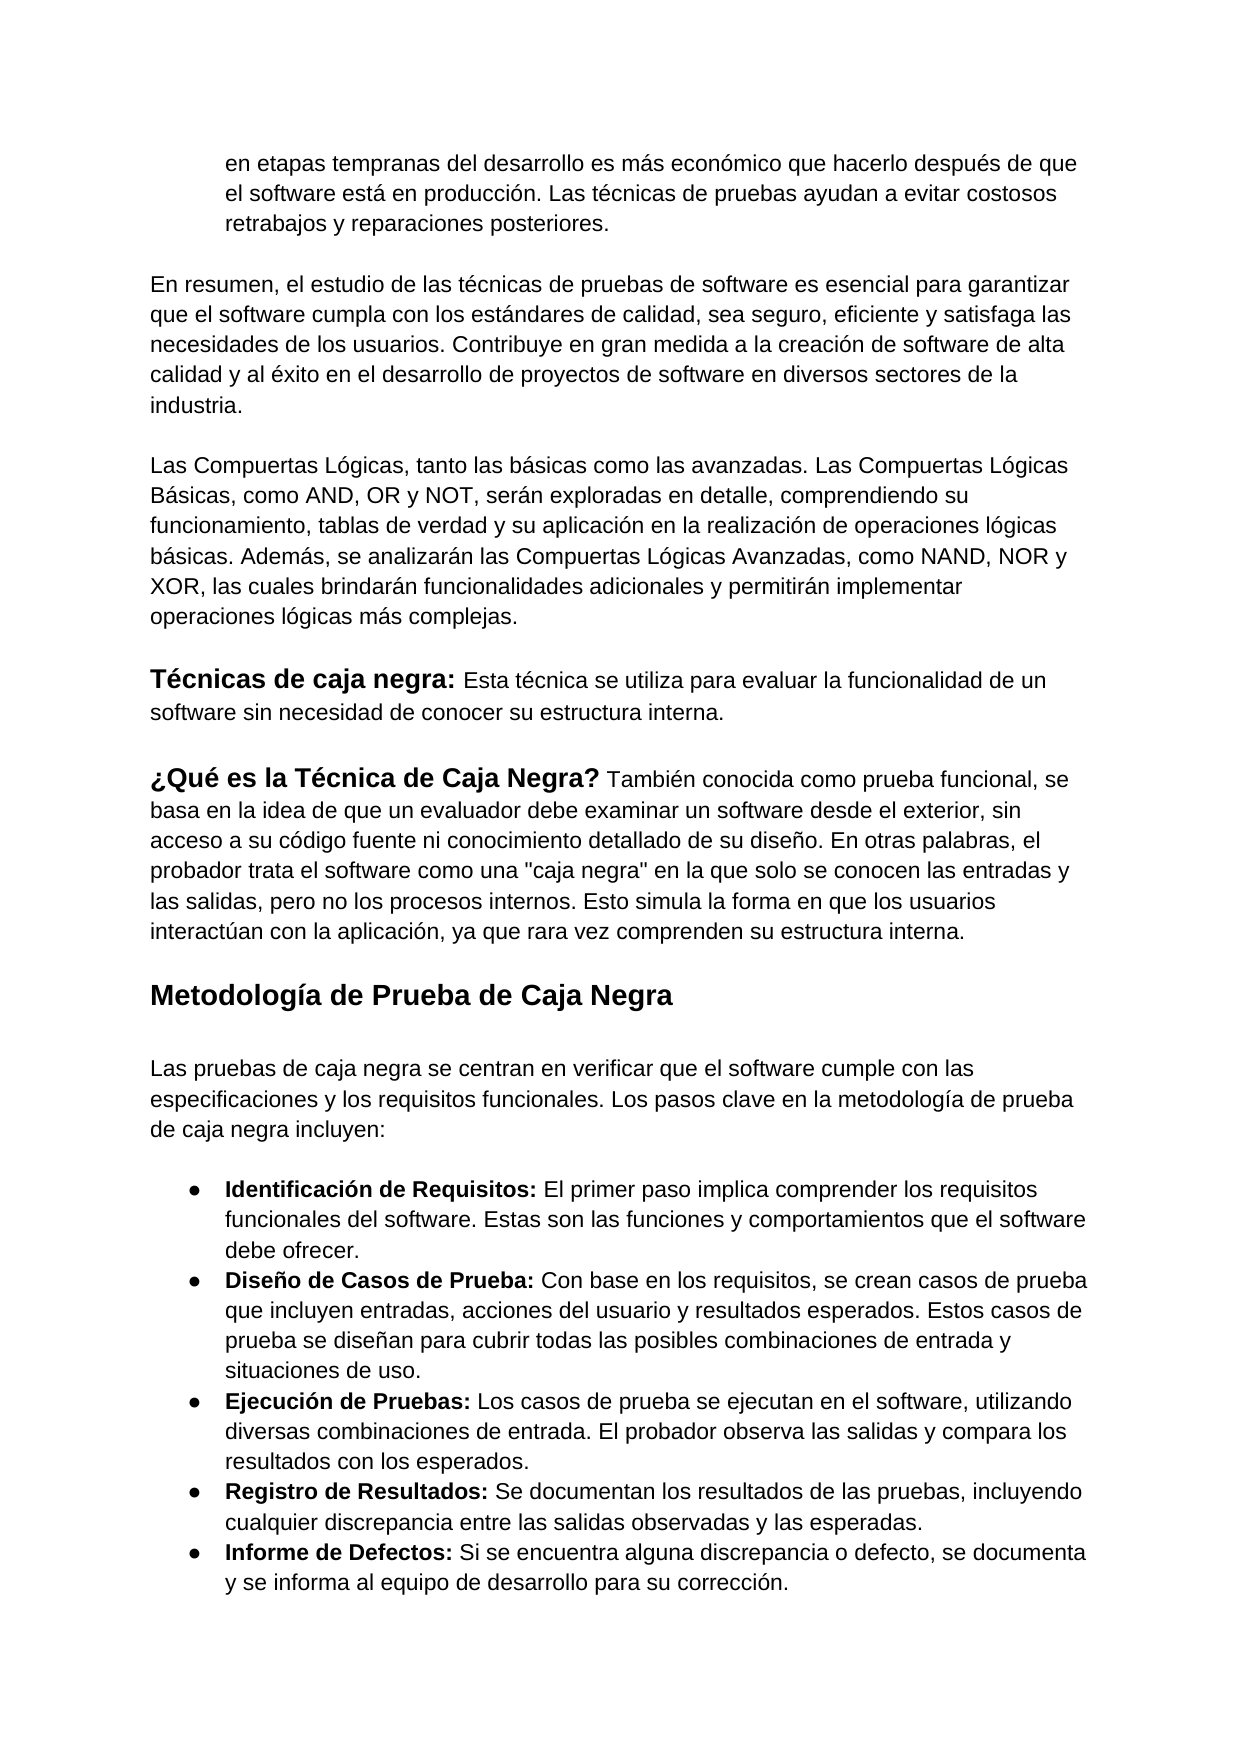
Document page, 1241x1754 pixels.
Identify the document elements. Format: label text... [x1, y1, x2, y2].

text ¿Qué es la Técnica de Caja Negra? También conocida como prueba funcional, se basa en la idea de que un evaluador debe examinar un software desde el exterior, sin acceso a su código fuente ni conocimiento detallado de su diseño. En otras palabras, el probador trata el software como una "caja negra" en la que solo se conocen las entradas y las salidas, pero no los procesos internos. Esto simula la forma en que los usuarios interactúan con la aplicación, ya que rara vez comprenden su estructura interna. [150, 762, 1090, 944]
list en etapas tempranas del desarrollo es más económico que hacerlo después de que el software está en producción. Las técnicas de pruebas ayudan a evitar costosos retrabajos y reparaciones posteriores. [187, 150, 1090, 237]
text Las pruebas de caja negra se centran en verificar que el software cumple con las especificaciones y los requisitos funcionales. Los pasos clave en la metodología de prueba de caja negra incluyen: [150, 1055, 1090, 1142]
text Metodología de Prueba de Caja Negra [150, 978, 1090, 1012]
text En resumen, el estudio de las técnicas de pruebas de software es esencial para garantizar que el software cumpla con los estándares de calidad, sea seguro, eficiente y satisfaga las necesidades de los usuarios. Contribuye en gran medida a la creación de software de alta calidad y al éxito en el desarrollo de proyectos de software en diversos sectores de la industria. [150, 271, 1090, 418]
text Técnicas de caja negra: Esta técnica se utiliza para evaluar la funcionalidad de un software sin necesidad de conocer su estructura interna. [150, 663, 1090, 725]
list Ejecución de Pruebas: Los casos de prueba se ejecutan en el software, utilizando diversas combinaciones de entrada. El probador observa las salidas y compara los resultados con los esperados. [187, 1388, 1090, 1474]
list Registro de Resultados: Se documentan los resultados de las pruebas, incluyendo cualquier discrepancia entre las salidas observadas y las esperadas. [187, 1478, 1090, 1535]
list Identificación de Requisitos: El primer paso implica comprender los requisitos funcionales del software. Estas son las funciones y comportamientos que el software debe ofrecer. [187, 1176, 1090, 1263]
list Diseño de Casos de Prueba: Con base en los requisitos, se crean casos de prueba que incluyen entradas, acciones del usuario y resultados esperados. Estos casos de prueba se diseñan para cubrir todas las posibles combinaciones de entrada y situaciones de uso. [187, 1267, 1090, 1384]
list Informe de Defectos: Si se encuentra alguna discrepancia o defecto, se documenta y se informa al equipo de desarrollo para su corrección. [187, 1539, 1090, 1595]
text Las Compuertas Lógicas, tanto las básicas como las avanzadas. Las Compuertas Lógicas Básicas, como AND, OR y NOT, serán exploradas en detalle, comprendiendo su funcionamiento, tablas de verdad y su aplicación en la realización de operaciones lógicas básicas. Además, se analizarán las Compuertas Lógicas Avanzadas, como NAND, NOR y XOR, las cuales brindarán funcionalidades adicionales y permitirán implementar operaciones lógicas más complejas. [150, 452, 1090, 629]
